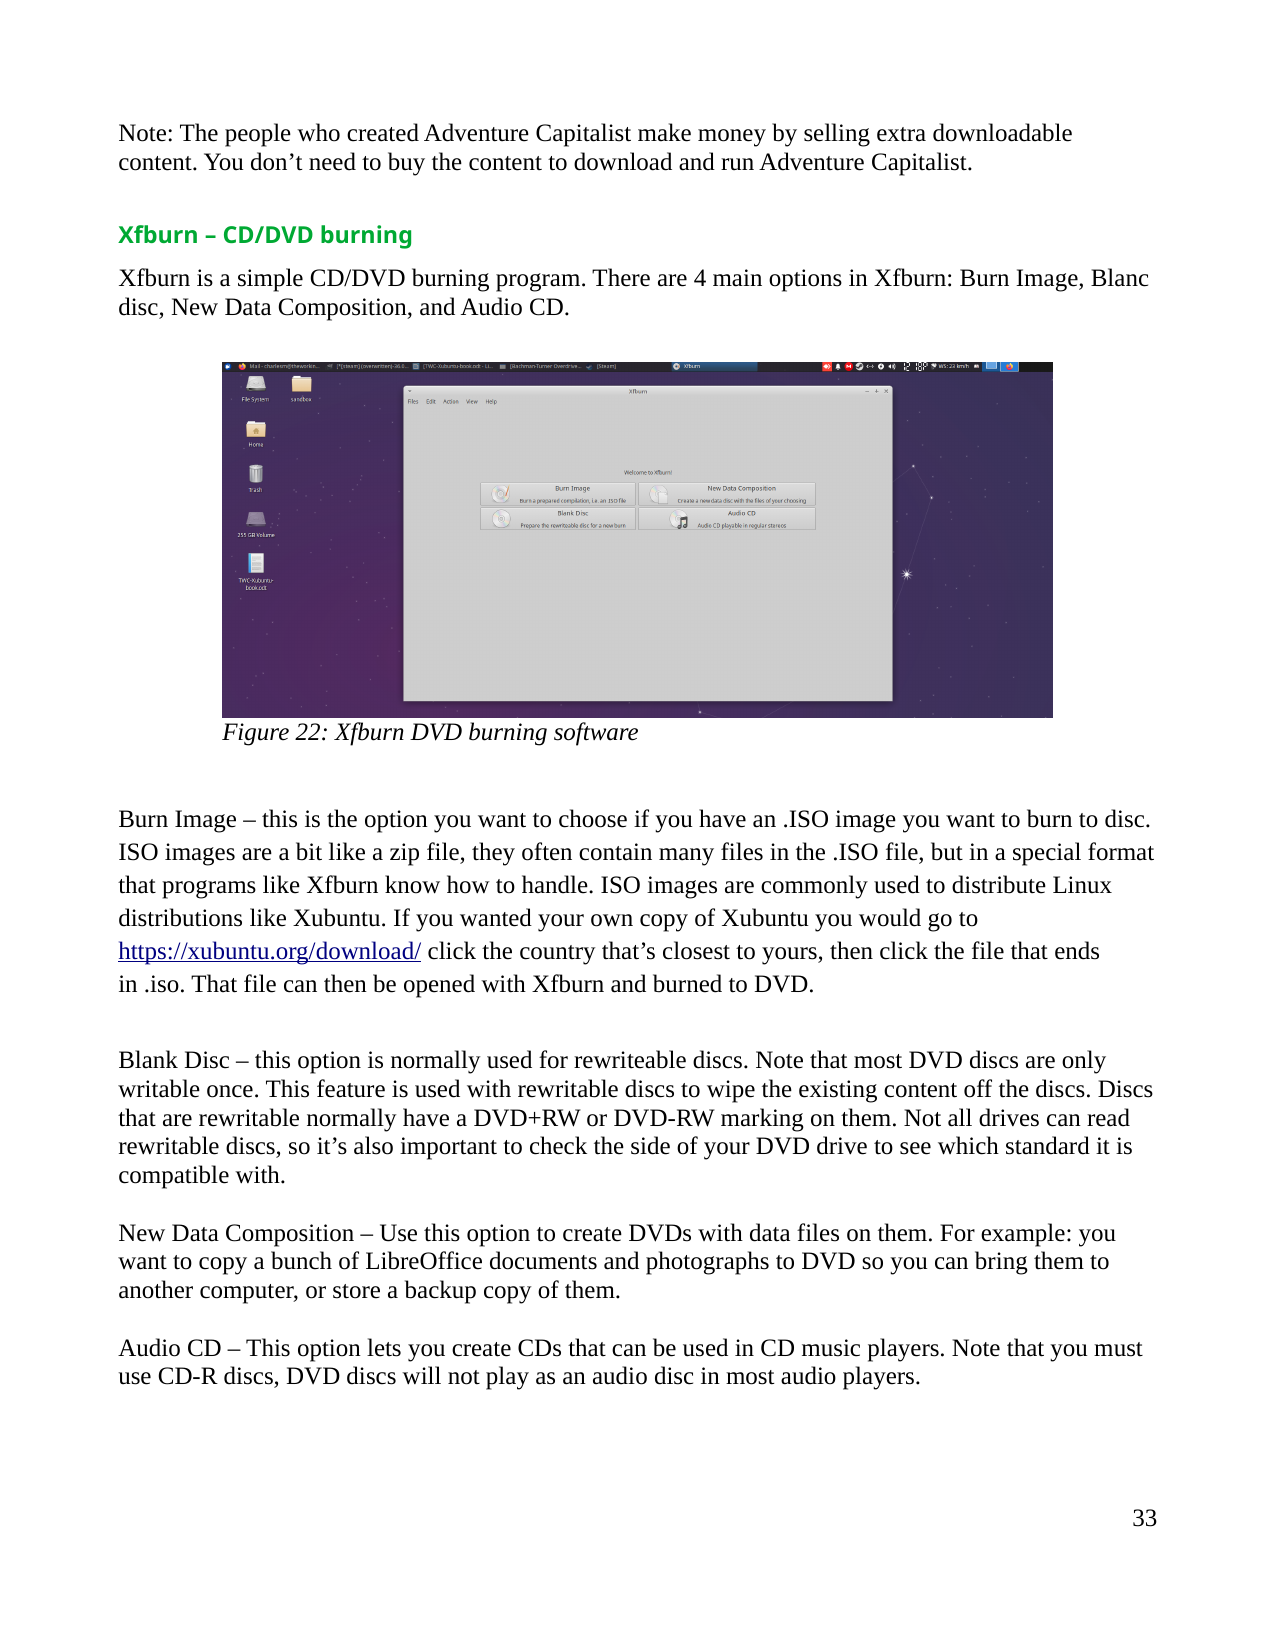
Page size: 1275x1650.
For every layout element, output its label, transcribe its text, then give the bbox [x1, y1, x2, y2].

text Audio CD – This option lets you create CDs that can be used in CD music players. Note that you must use CD-R discs, DVD discs will not play as an audio disc in most audio players. [118, 1333, 1157, 1390]
text Burn Image – this is the option you want to choose if you have an .ISO image you want to burn to disc. ISO images are a bit like a zip file, they often contain many files in the .ISO file, but in a special format that programs like Xfburn know how to handle. ISO images are commonly used to distribute Linux distributions like Xubuntu. If you wanted your own copy of Xubuntu you would go to https://xubuntu.org/download/ click the country that’s closest to yours, then click the file that ends in .iso. That file can then be opened with Xfburn and burned to DVD. [118, 804, 1157, 997]
picture [222, 362, 1053, 718]
text New Data Composition – Use this option to create DVDs with data files on them. For example: you want to copy a bunch of LibreOffice documents and photographs to DVD so you can bring them to another computer, or store a backup copy of them. [118, 1218, 1157, 1304]
text Xfburn is a simple CD/DVD burning program. There are 4 main options in Xfburn: Burn Image, Blanc disc, New Data Composition, and Audio CD. [118, 263, 1157, 321]
text Blank Disc – this option is normally used for rewriteable discs. Note that most DVD discs are only writable once. This feature is used with rewritable discs to wipe the existing content off the discs. Discs that are rewritable normally have a DVD+RW or DVD-RW marking on them. Not all drives can read rewritable discs, so it’s also important to check the side of your DVD drive to see which standard it is compatible with. [118, 1045, 1157, 1189]
subtitle Xfburn – CD/DVD burning [118, 219, 1157, 251]
text Note: The people who created Adventure Capitalist make money by selling extra downloadable content. You don’t need to buy the content to download and run Adventure Capitalist. [118, 118, 1157, 176]
text Figure 22: Xfburn DVD burning software [222, 718, 1053, 746]
